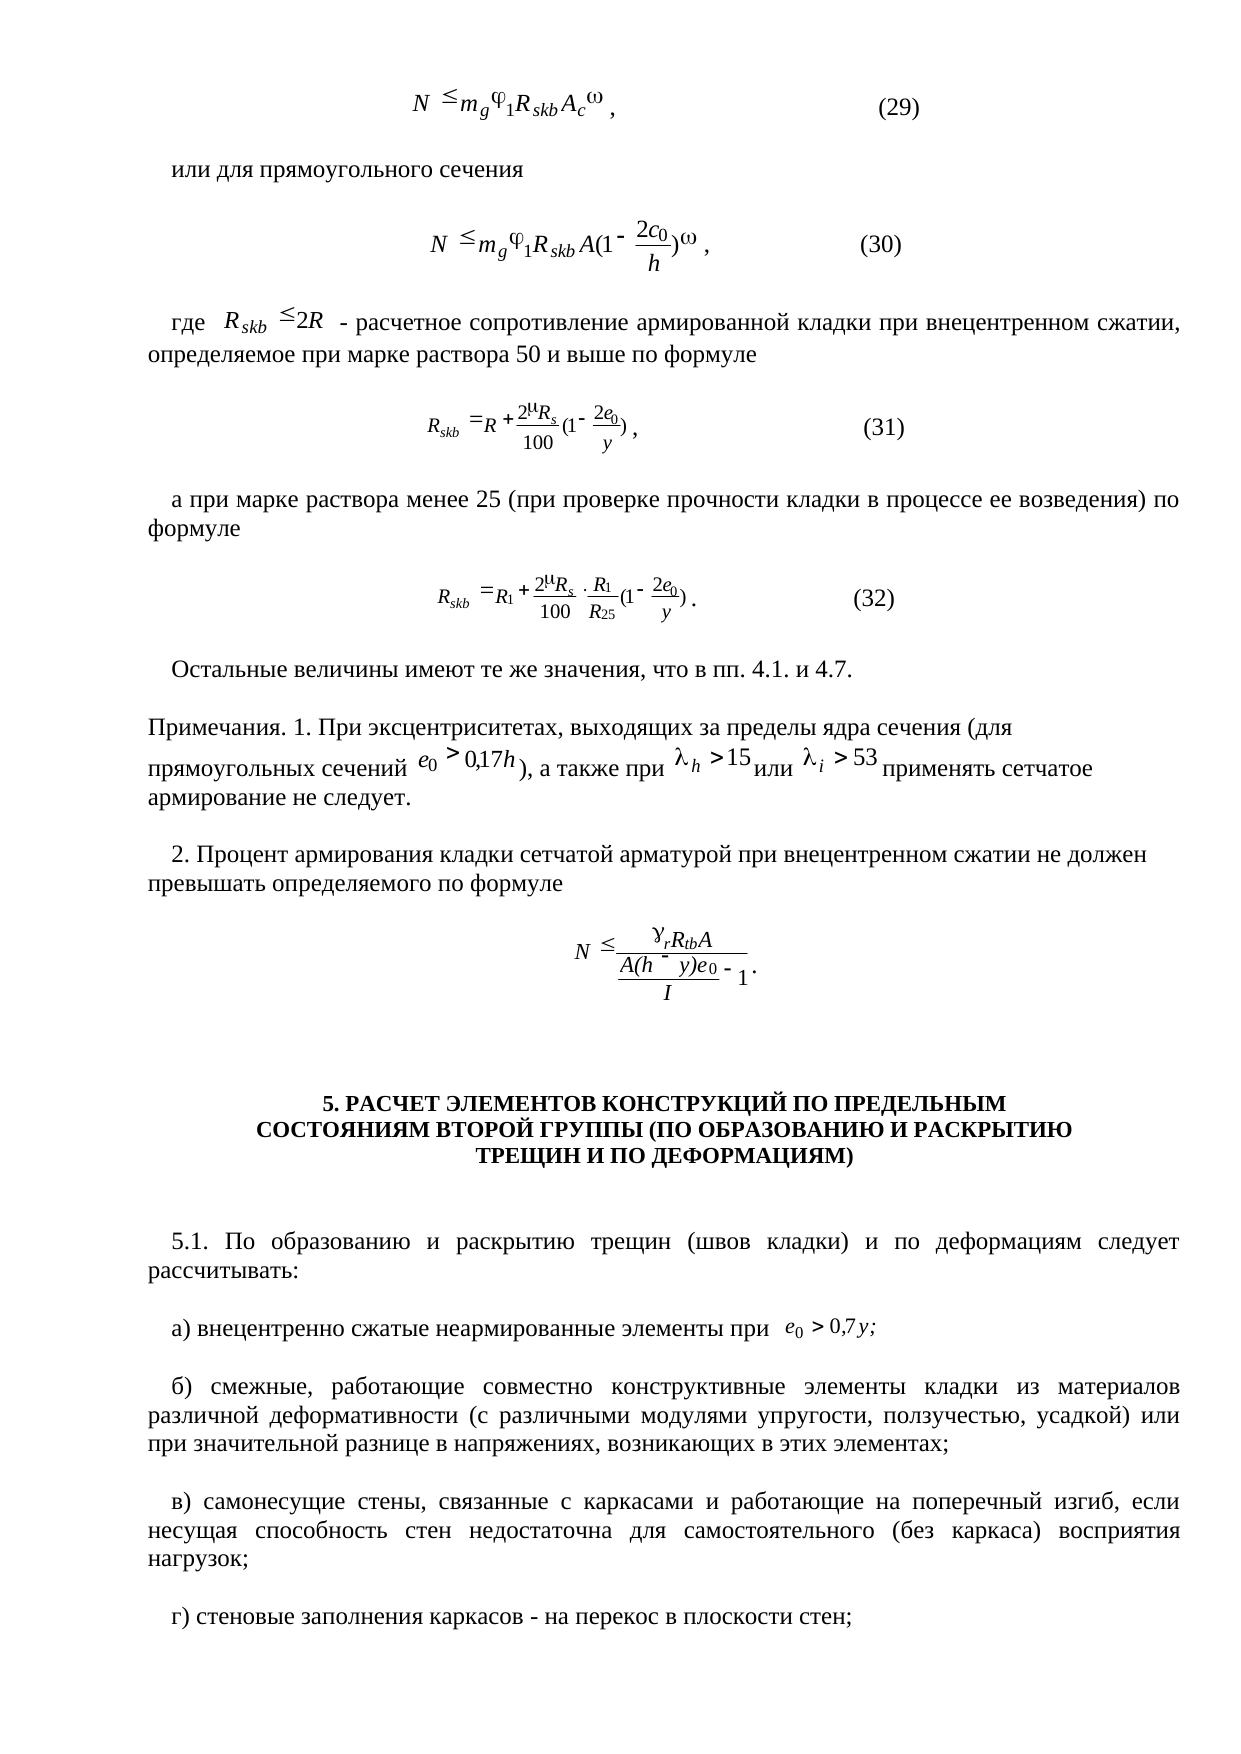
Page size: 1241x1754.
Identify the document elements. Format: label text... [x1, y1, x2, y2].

text . (32) [148, 571, 1181, 625]
text 2. Процент армирования кладки сетчатой арматурой при внецентренном сжатии не должен превышать определяемого по формуле [148, 839, 1181, 897]
text Остальные величины имеют те же значения, что в пп. 4.1. и 4.7. [148, 654, 1181, 683]
text а) внецентренно сжатые неармированные элементы при [148, 1313, 1181, 1342]
text в) самонесущие стены, связанные с каркасами и работающие на поперечный изгиб, если несущая способность стен недостаточна для самостоятельного (без каркаса) восприятия нагрузок; [148, 1486, 1181, 1572]
text . [148, 925, 1181, 1003]
text г) стеновые заполнения каркасов - на перекос в плоскости стен; [148, 1601, 1181, 1630]
subtitle СОСТОЯНИЯМ ВТОРОЙ ГРУППЫ (ПО ОБРАЗОВАНИЮ И РАСКРЫТИЮ [148, 1116, 1181, 1142]
text б) смежные, работающие совместно конструктивные элементы кладки из материалов различной деформативности (с различными модулями упругости, ползучестью, усадкой) или при значительной разнице в напряжениях, возникающих в этих элементах; [148, 1371, 1181, 1457]
text где - расчетное сопротивление армированной кладки при внецентренном сжатии, определяемое при марке раствора 50 и выше по формуле [148, 304, 1181, 367]
text или для прямоугольного сечения [148, 154, 1181, 183]
text Примечания. 1. При эксцентриситетах, выходящих за пределы ядра сечения (для прямоугольных сечений ), а также при или применять сетчатое армирование не следует. [148, 712, 1181, 810]
text , (29) [148, 88, 1181, 125]
subtitle 5. РАСЧЕТ ЭЛЕМЕНТОВ КОНСТРУКЦИЙ ПО ПРЕДЕЛЬНЫМ [148, 1090, 1181, 1116]
subtitle ТРЕЩИН И ПО ДЕФОРМАЦИЯМ) [148, 1142, 1181, 1169]
text , (31) [148, 396, 1181, 456]
text а при марке раствора менее 25 (при проверке прочности кладки в процессе ее возведения) по формуле [148, 484, 1181, 542]
text , (30) [148, 212, 1181, 276]
text 5.1. По образованию и раскрытию трещин (швов кладки) и по деформациям следует рассчитывать: [148, 1226, 1181, 1284]
